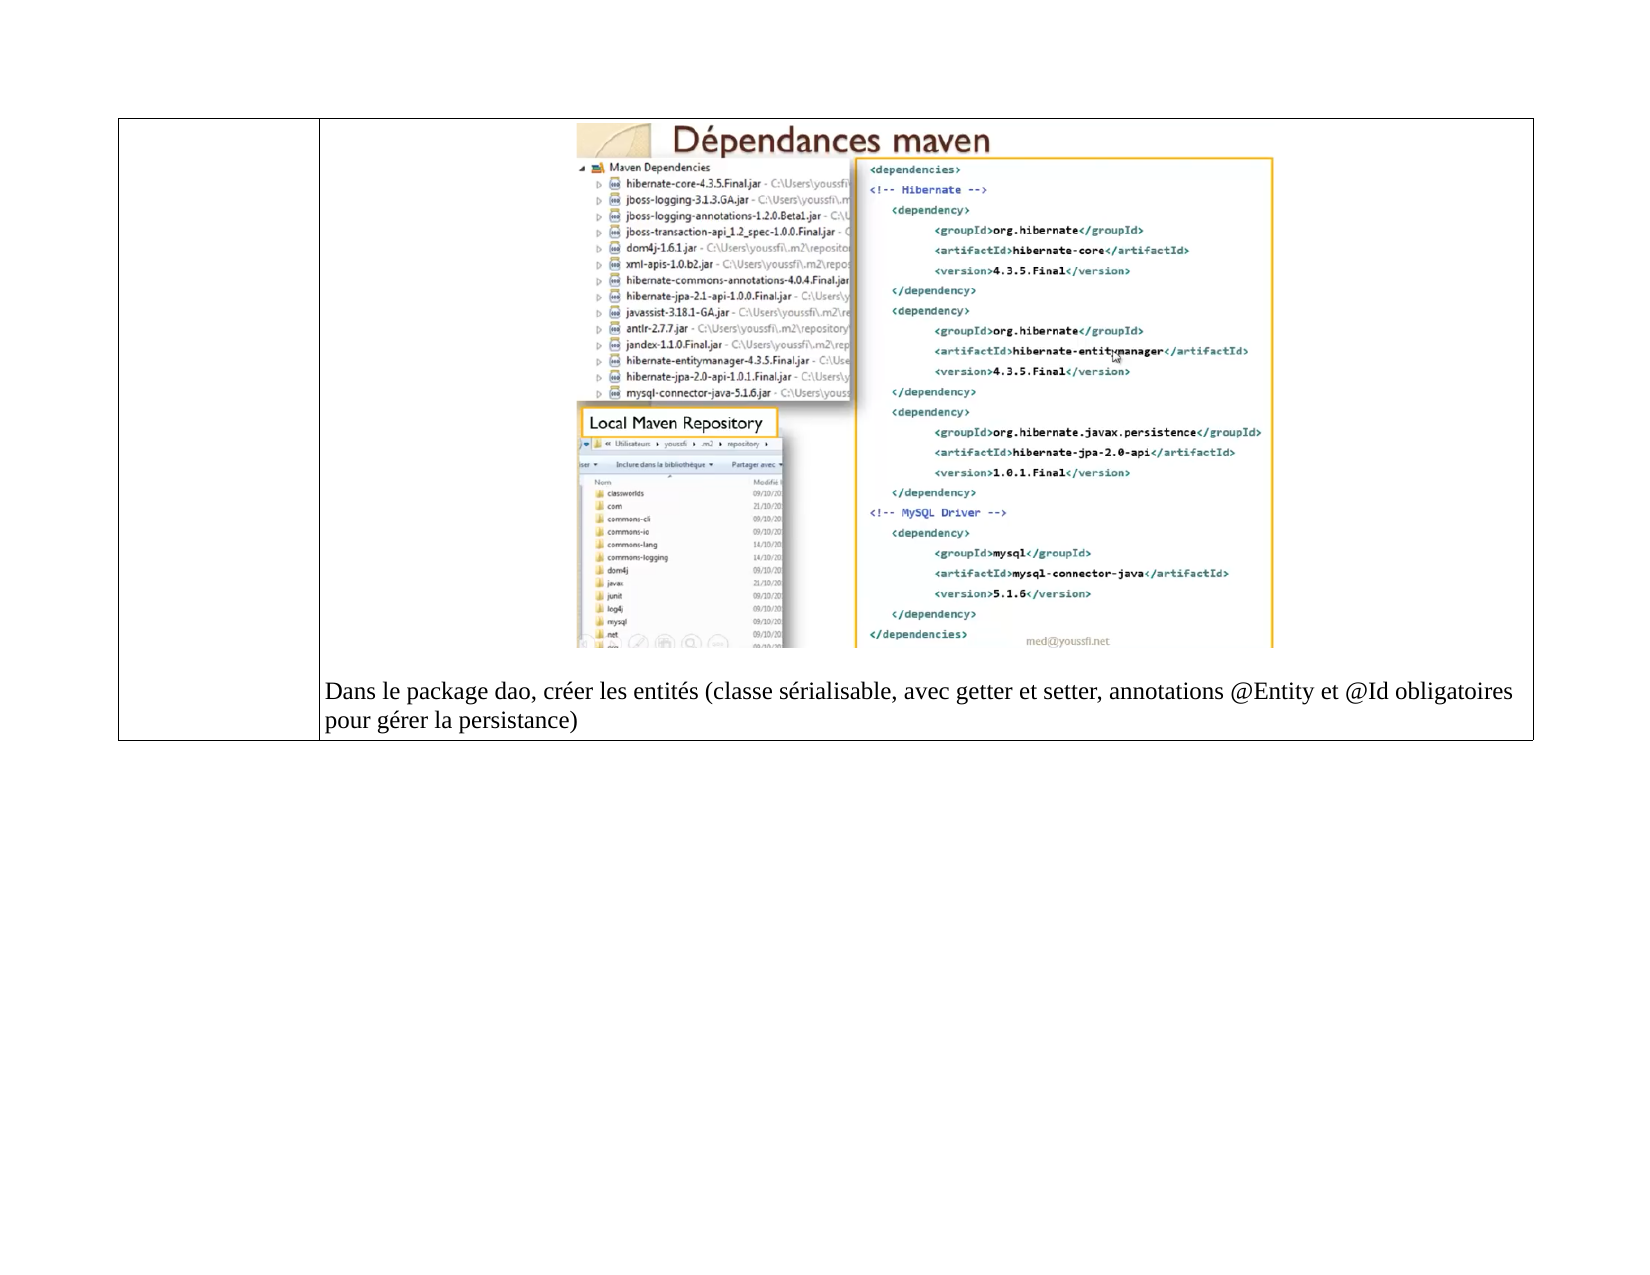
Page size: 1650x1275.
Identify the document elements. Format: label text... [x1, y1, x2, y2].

picture [576, 123, 1275, 648]
table_cell [119, 119, 319, 739]
table_cell Dans le package dao, créer les entités (classe sérialisable, avec getter et setter, annotations @Entity et @Id obligatoires pour gérer la persistance) [320, 119, 1533, 739]
